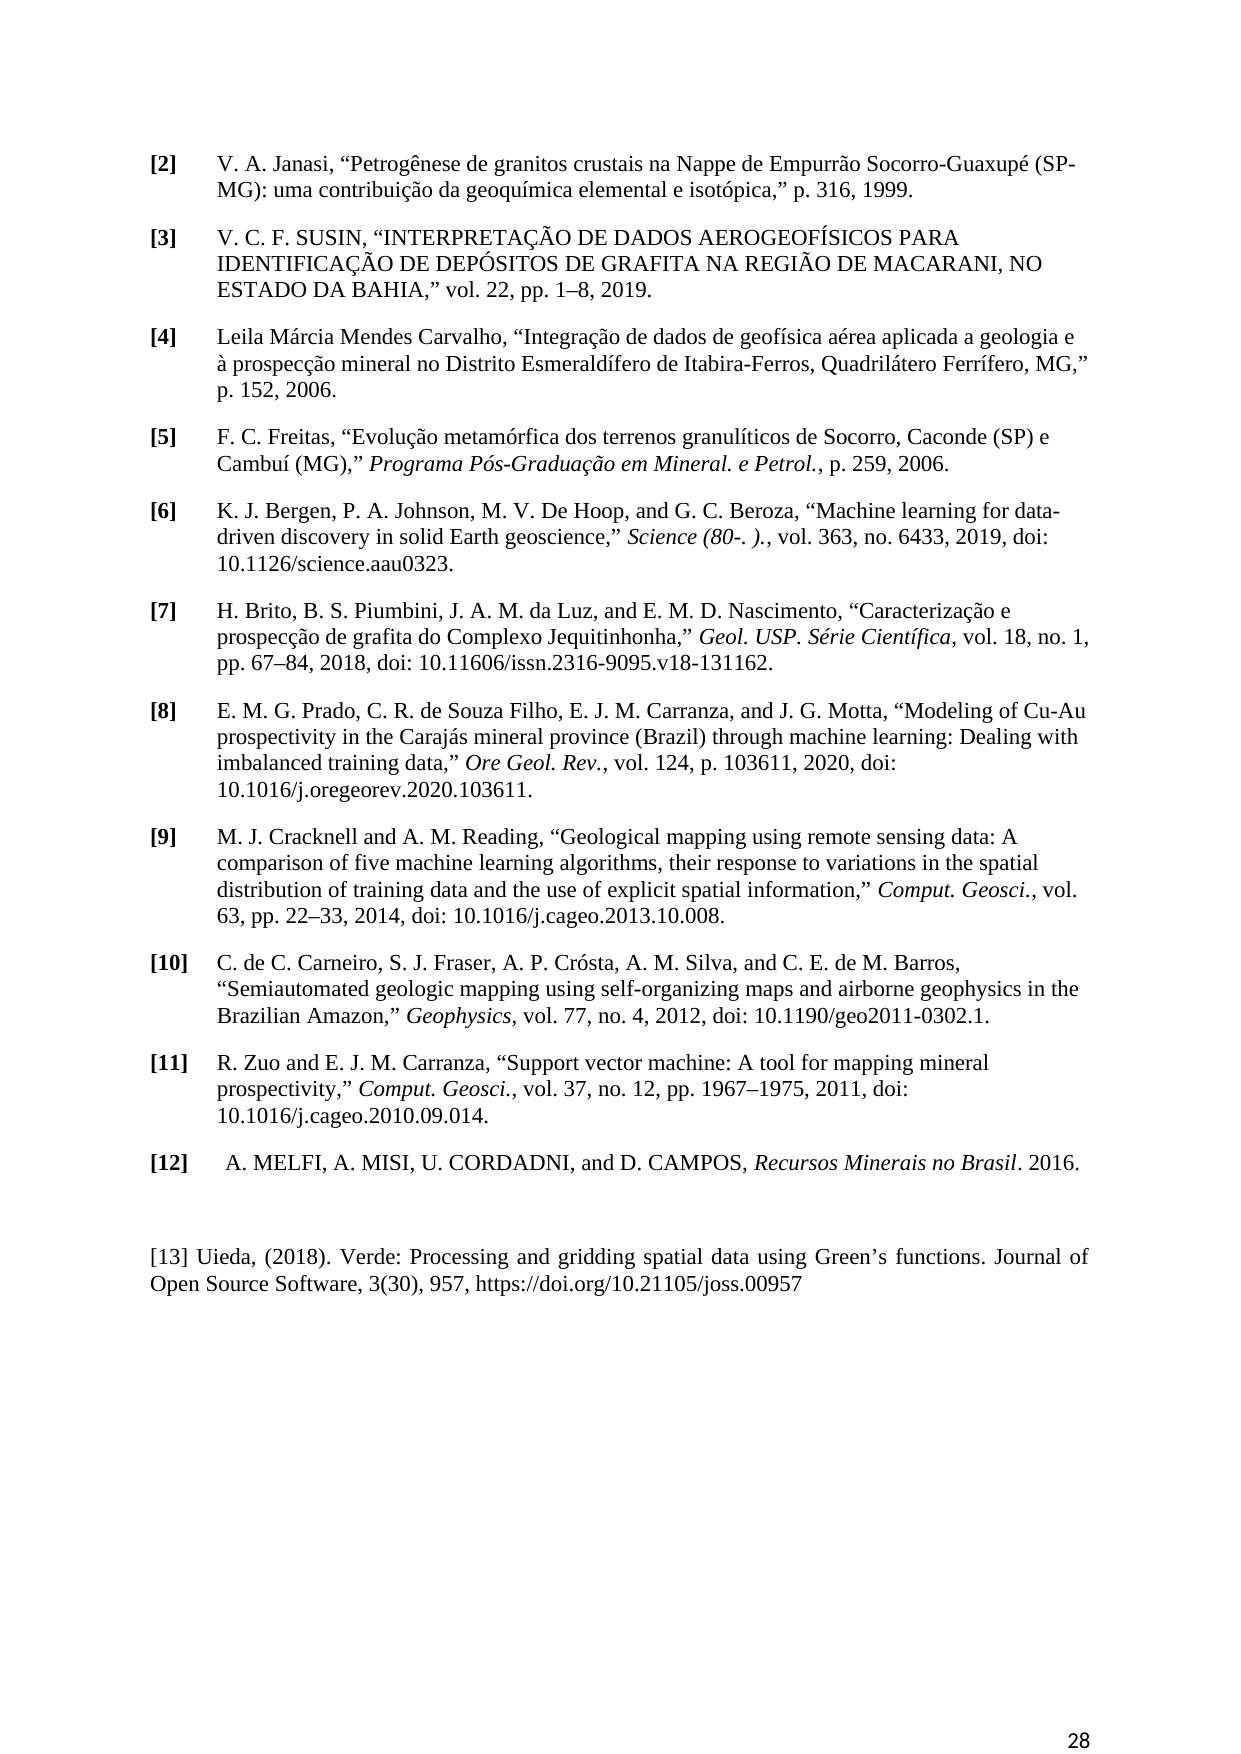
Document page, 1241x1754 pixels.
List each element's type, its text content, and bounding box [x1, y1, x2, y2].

text [4] Leila Márcia Mendes Carvalho, “Integração de dados de geofísica aérea aplicada a geologia e à prospecção mineral no Distrito Esmeraldífero de Itabira-Ferros, Quadrilátero Ferrífero, MG,” p. 152, 2006. [150, 323, 1090, 402]
text [8] E. M. G. Prado, C. R. de Souza Filho, E. J. M. Carranza, and J. G. Motta, “Modeling of Cu-Au prospectivity in the Carajás mineral province (Brazil) through machine learning: Dealing with imbalanced training data,” Ore Geol. Rev., vol. 124, p. 103611, 2020, doi: 10.1016/j.oregeorev.2020.103611. [150, 697, 1090, 802]
text [10] C. de C. Carneiro, S. J. Fraser, A. P. Crósta, A. M. Silva, and C. E. de M. Barros, “Semiautomated geologic mapping using self-organizing maps and airborne geophysics in the Brazilian Amazon,” Geophysics, vol. 77, no. 4, 2012, doi: 10.1190/geo2011-0302.1. [150, 949, 1090, 1028]
text [3] V. C. F. SUSIN, “INTERPRETAÇÃO DE DADOS AEROGEOFÍSICOS PARA IDENTIFICAÇÃO DE DEPÓSITOS DE GRAFITA NA REGIÃO DE MACARANI, NO ESTADO DA BAHIA,” vol. 22, pp. 1–8, 2019. [150, 223, 1090, 303]
text [5] F. C. Freitas, “Evolução metamórfica dos terrenos granulíticos de Socorro, Caconde (SP) e Cambuí (MG),” Programa Pós-Graduação em Mineral. e Petrol., p. 259, 2006. [150, 423, 1090, 476]
text [7] H. Brito, B. S. Piumbini, J. A. M. da Luz, and E. M. D. Nascimento, “Caracterização e prospecção de grafita do Complexo Jequitinhonha,” Geol. USP. Série Científica, vol. 18, no. 1, pp. 67–84, 2018, doi: 10.11606/issn.2316-9095.v18-131162. [150, 597, 1090, 676]
text [2] V. A. Janasi, “Petrogênese de granitos crustais na Nappe de Empurrão Socorro-Guaxupé (SP-MG): uma contribuição da geoquímica elemental e isotópica,” p. 316, 1999. [150, 150, 1090, 203]
text [9] M. J. Cracknell and A. M. Reading, “Geological mapping using remote sensing data: A comparison of five machine learning algorithms, their response to variations in the spatial distribution of training data and the use of explicit spatial information,” Comput. Geosci., vol. 63, pp. 22–33, 2014, doi: 10.1016/j.cageo.2013.10.008. [150, 823, 1090, 928]
text [6] K. J. Bergen, P. A. Johnson, M. V. De Hoop, and G. C. Beroza, “Machine learning for data-driven discovery in solid Earth geoscience,” Science (80-. )., vol. 363, no. 6433, 2019, doi: 10.1126/science.aau0323. [150, 497, 1090, 576]
text [11] R. Zuo and E. J. M. Carranza, “Support vector machine: A tool for mapping mineral prospectivity,” Comput. Geosci., vol. 37, no. 12, pp. 1967–1975, 2011, doi: 10.1016/j.cageo.2010.09.014. [150, 1049, 1090, 1128]
text [12] A. MELFI, A. MISI, U. CORDADNI, and D. CAMPOS, Recursos Minerais no Brasil. 2016. [150, 1149, 1090, 1175]
text [13] Uieda, (2018). Verde: Processing and gridding spatial data using Green’s functions. Journal of Open Source Software, 3(30), 957, https://doi.org/10.21105/joss.00957 [150, 1243, 1090, 1296]
